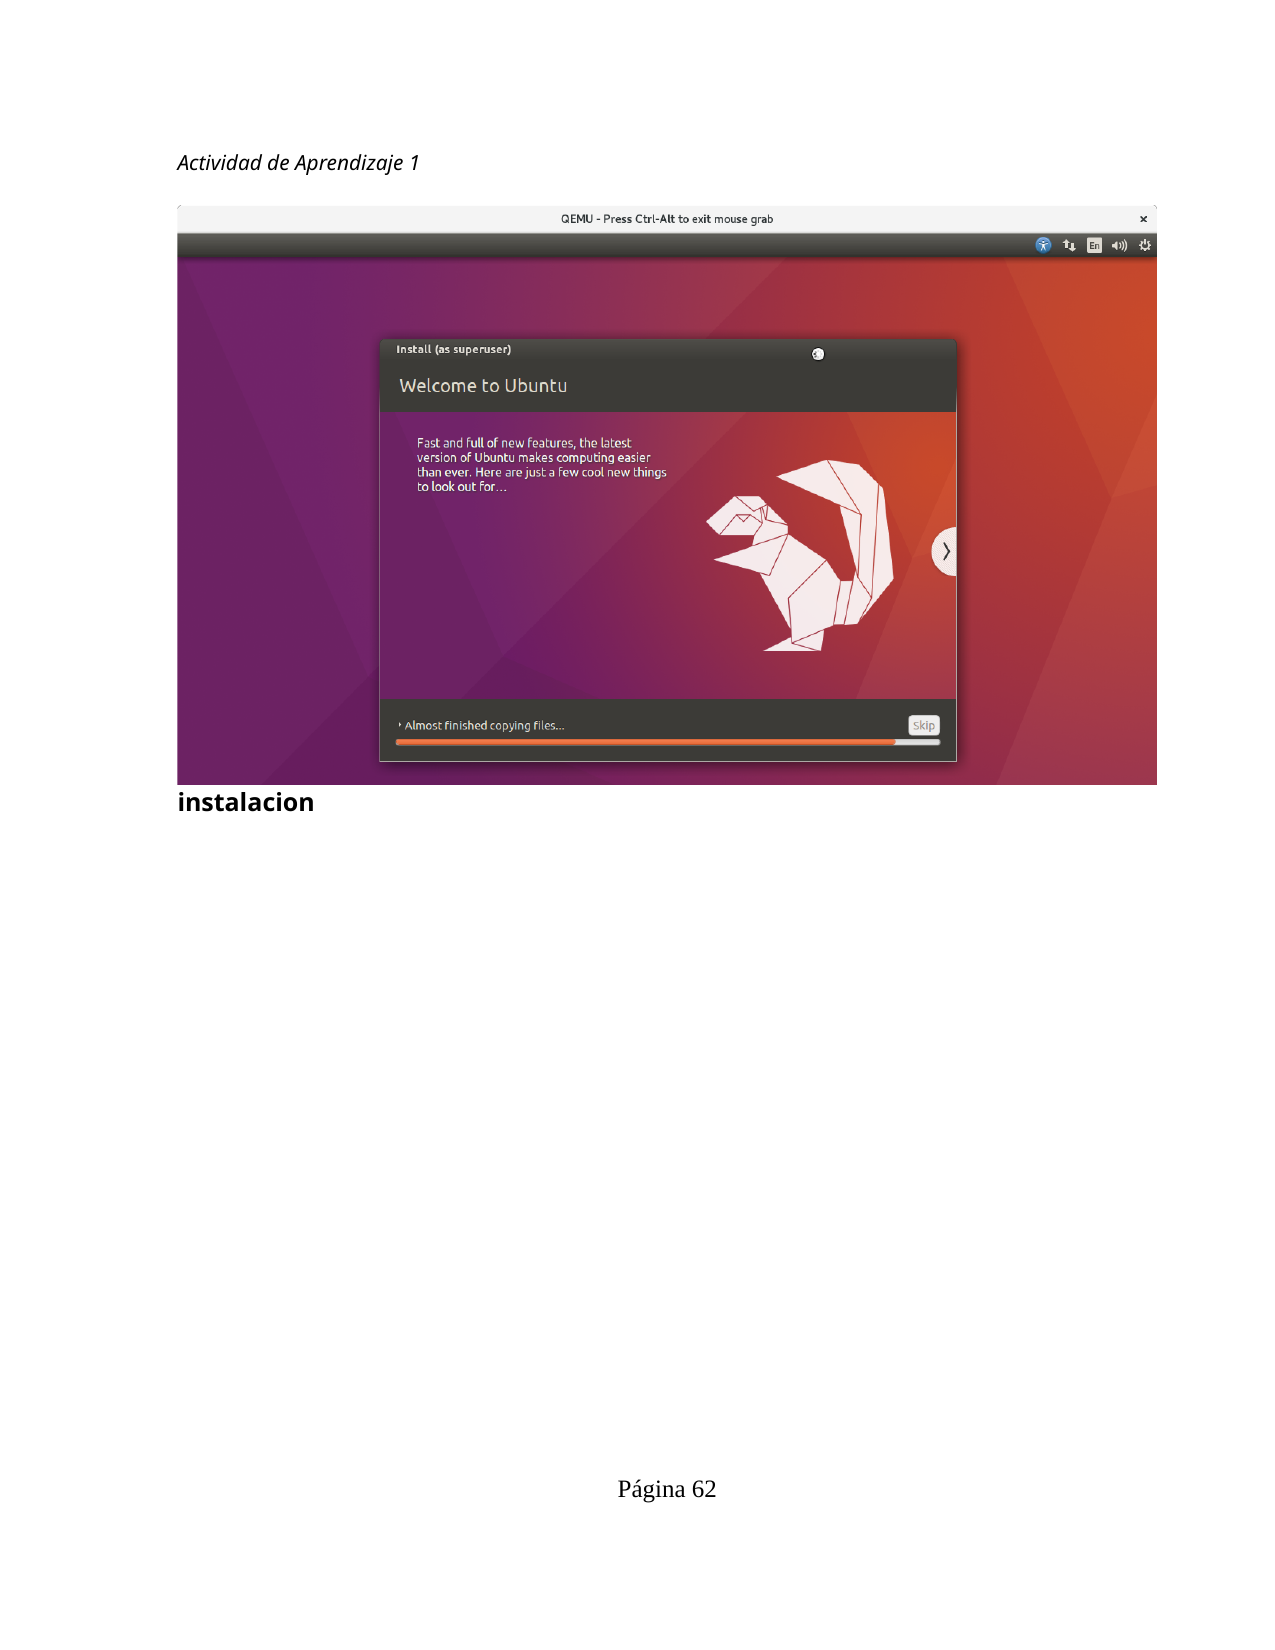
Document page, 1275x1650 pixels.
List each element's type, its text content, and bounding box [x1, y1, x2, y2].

picture [177, 205, 1157, 785]
text instalacion [177, 785, 1157, 819]
